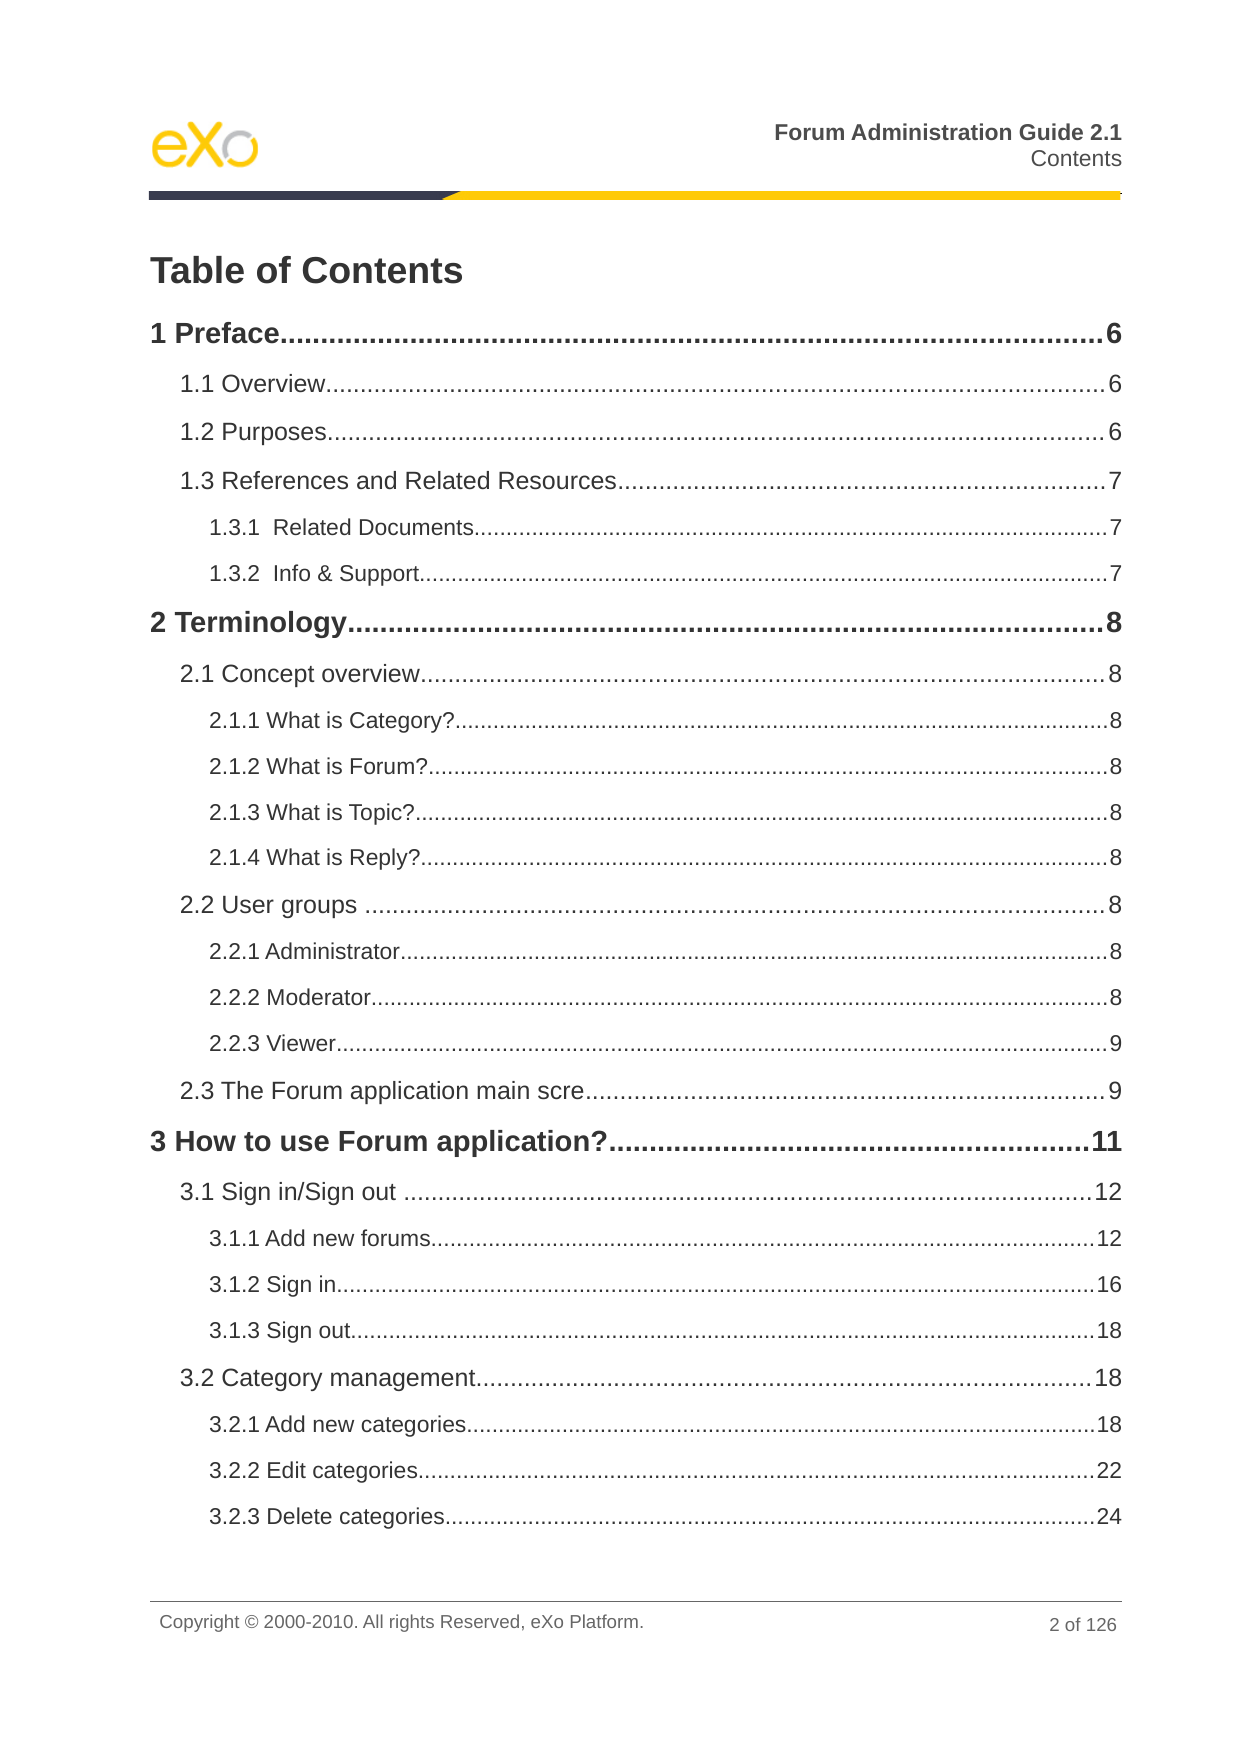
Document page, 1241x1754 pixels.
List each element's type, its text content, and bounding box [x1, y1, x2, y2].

text 2 Terminology 8 [150, 606, 1122, 639]
text 3 How to use Forum application? 11 [150, 1124, 1122, 1158]
text 3.1.1 Add new forums 12 [209, 1225, 1122, 1252]
text 3.1 Sign in/Sign out 12 [179, 1177, 1122, 1206]
text 2.1 Concept overview 8 [179, 658, 1122, 687]
text 2.1.2 What is Forum? 8 [209, 753, 1122, 779]
text 2.2.3 Viewer 9 [209, 1030, 1122, 1056]
text 2.2 User groups 8 [179, 890, 1122, 919]
text 2.1.3 What is Topic? 8 [209, 798, 1122, 825]
picture [152, 121, 259, 168]
text 3.2.1 Add new categories 18 [209, 1411, 1122, 1437]
text 2.1.1 What is Category? 8 [209, 707, 1122, 733]
text 1.3 References and Related Resources 7 [179, 466, 1122, 494]
picture [148, 191, 1121, 200]
text 1.3.2 Info & Support 7 [209, 560, 1122, 586]
text 3.2.2 Edit categories 22 [209, 1457, 1122, 1483]
text 3.1.2 Sign in 16 [209, 1271, 1122, 1297]
subtitle Table of Contents [150, 248, 1122, 292]
text 1 Preface 6 [150, 316, 1122, 350]
text 2.2.2 Moderator 8 [209, 984, 1122, 1011]
text 3.2 Category management 18 [179, 1363, 1122, 1392]
text 1.1 Overview 6 [179, 369, 1122, 398]
text 3.1.3 Sign out 18 [209, 1317, 1122, 1343]
text 3.2.3 Delete categories 24 [209, 1503, 1122, 1529]
text 1.2 Purposes 6 [179, 417, 1122, 446]
text 1.3.1 Related Documents 7 [209, 514, 1122, 540]
text 2.3 The Forum application main scre 9 [179, 1076, 1122, 1104]
text 2.1.4 What is Reply? 8 [209, 844, 1122, 871]
text 2.2.1 Administrator 8 [209, 938, 1122, 965]
